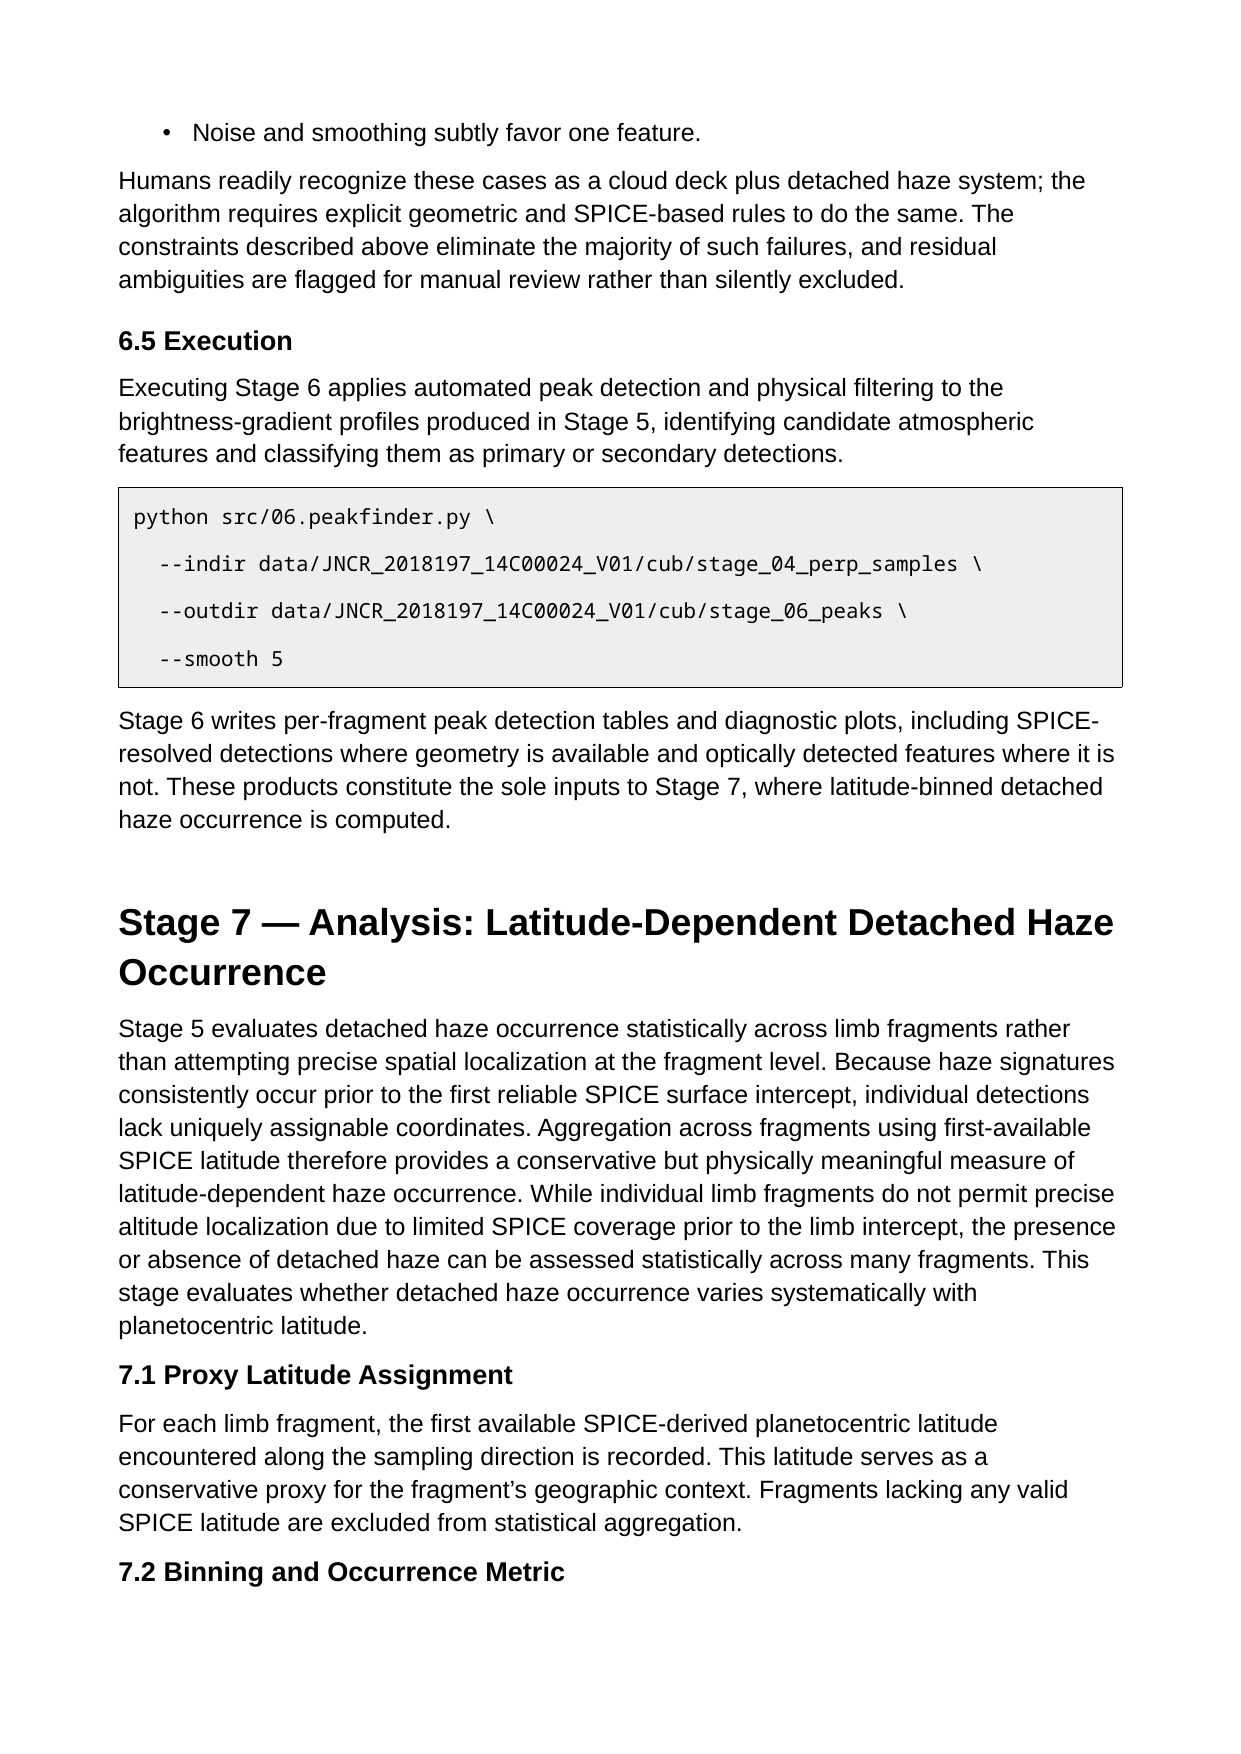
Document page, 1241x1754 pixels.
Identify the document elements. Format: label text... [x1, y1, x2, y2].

text 7.2 Binning and Occurrence Metric [118, 1556, 1122, 1587]
text Humans readily recognize these cases as a cloud deck plus detached haze system; the algorithm requires explicit geometric and SPICE-based rules to do the same. The constraints described above eliminate the majority of such failures, and residual ambiguities are flagged for manual review rather than silently excluded. [118, 166, 1122, 294]
text Stage 7 — Analysis: Latitude-Dependent Detached Haze Occurrence [118, 900, 1122, 993]
text 7.1 Proxy Latitude Assignment [118, 1359, 1122, 1390]
text Stage 6 writes per-fragment peak detection tables and diagnostic plots, including SPICE-resolved detections where geometry is available and optically detected features where it is not. These products constitute the sole inputs to Stage 7, where latitude-binned detached haze occurrence is computed. [118, 706, 1122, 834]
text --outdir data/JNCR_2018197_14C00024_V01/cub/stage_06_peaks \ [119, 581, 1122, 625]
text --smooth 5 [119, 629, 1122, 687]
text Executing Stage 6 applies automated peak detection and physical filtering to the brightness-gradient profiles produced in Stage 5, identifying candidate atmospheric features and classifying them as primary or secondary detections. [118, 373, 1122, 468]
text For each limb fragment, the first available SPICE-derived planetocentric latitude encountered along the sampling direction is recorded. This latitude serves as a conservative proxy for the fragment’s geographic context. Fragments lacking any valid SPICE latitude are excluded from statistical aggregation. [118, 1409, 1122, 1537]
list Noise and smoothing subtly favor one feature. [162, 118, 1122, 147]
text --indir data/JNCR_2018197_14C00024_V01/cub/stage_04_perp_samples \ [119, 534, 1122, 578]
text Stage 5 evaluates detached haze occurrence statistically across limb fragments rather than attempting precise spatial localization at the fragment level. Because haze signatures consistently occur prior to the first reliable SPICE surface intercept, individual detections lack uniquely assignable coordinates. Aggregation across fragments using first-available SPICE latitude therefore provides a conservative but physically meaningful measure of latitude-dependent haze occurrence. While individual limb fragments do not permit precise altitude localization due to limited SPICE coverage prior to the limb intercept, the presence or absence of detached haze can be assessed statistically across many fragments. This stage evaluates whether detached haze occurrence varies systematically with planetocentric latitude. [118, 1014, 1122, 1340]
text python src/06.peakfinder.py \ [119, 488, 1122, 531]
subtitle 6.5 Execution [118, 325, 1122, 356]
